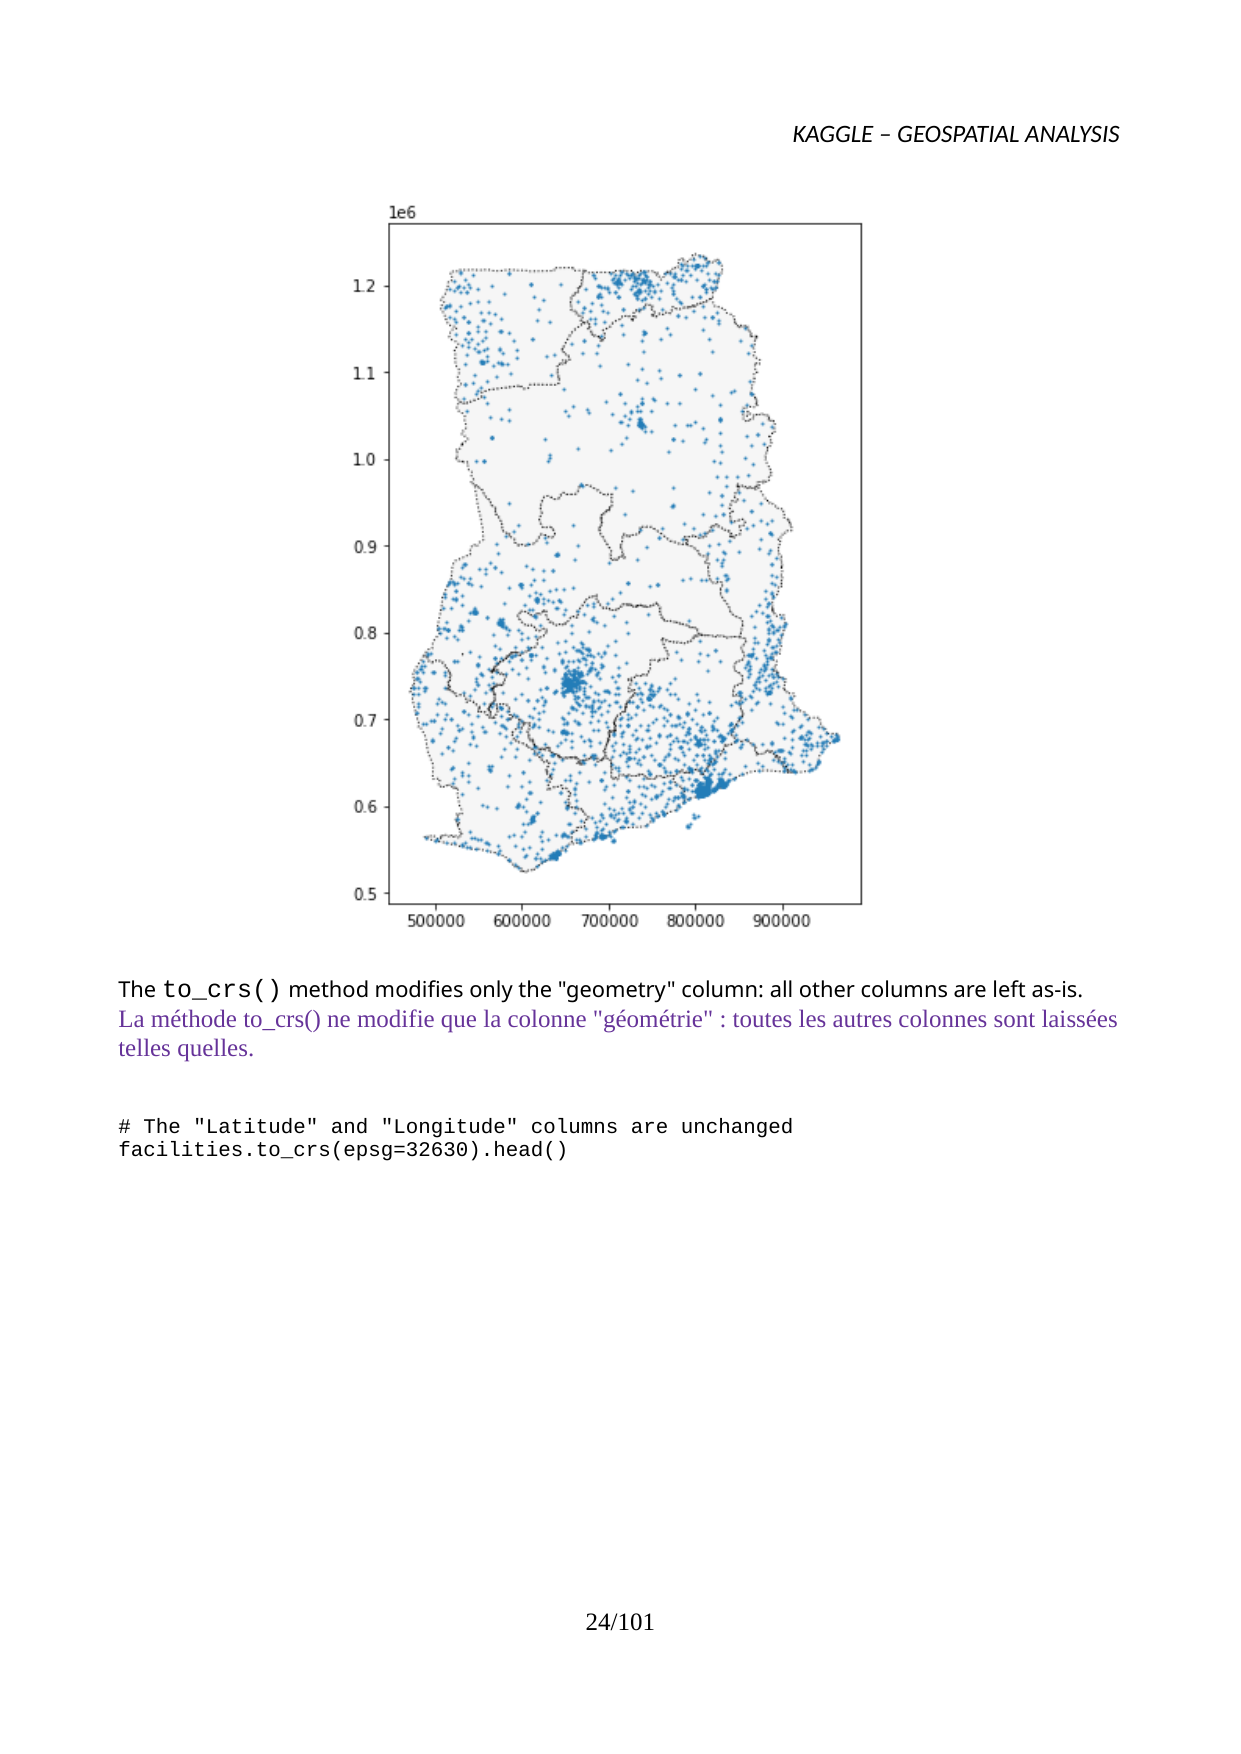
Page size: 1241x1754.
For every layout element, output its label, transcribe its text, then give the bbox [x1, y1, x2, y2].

text # The "Latitude" and "Longitude" columns are unchanged [118, 1116, 1122, 1139]
text La méthode to_crs() ne modifie que la colonne "géométrie" : toutes les autres colonnes sont laissées telles quelles. [118, 1004, 1122, 1062]
text The to_crs() method modifies only the "geometry" column: all other columns are left as-is. [118, 178, 1122, 1004]
picture [301, 178, 939, 974]
text facilities.to_crs(epsg=32630).head() [118, 1139, 1122, 1163]
